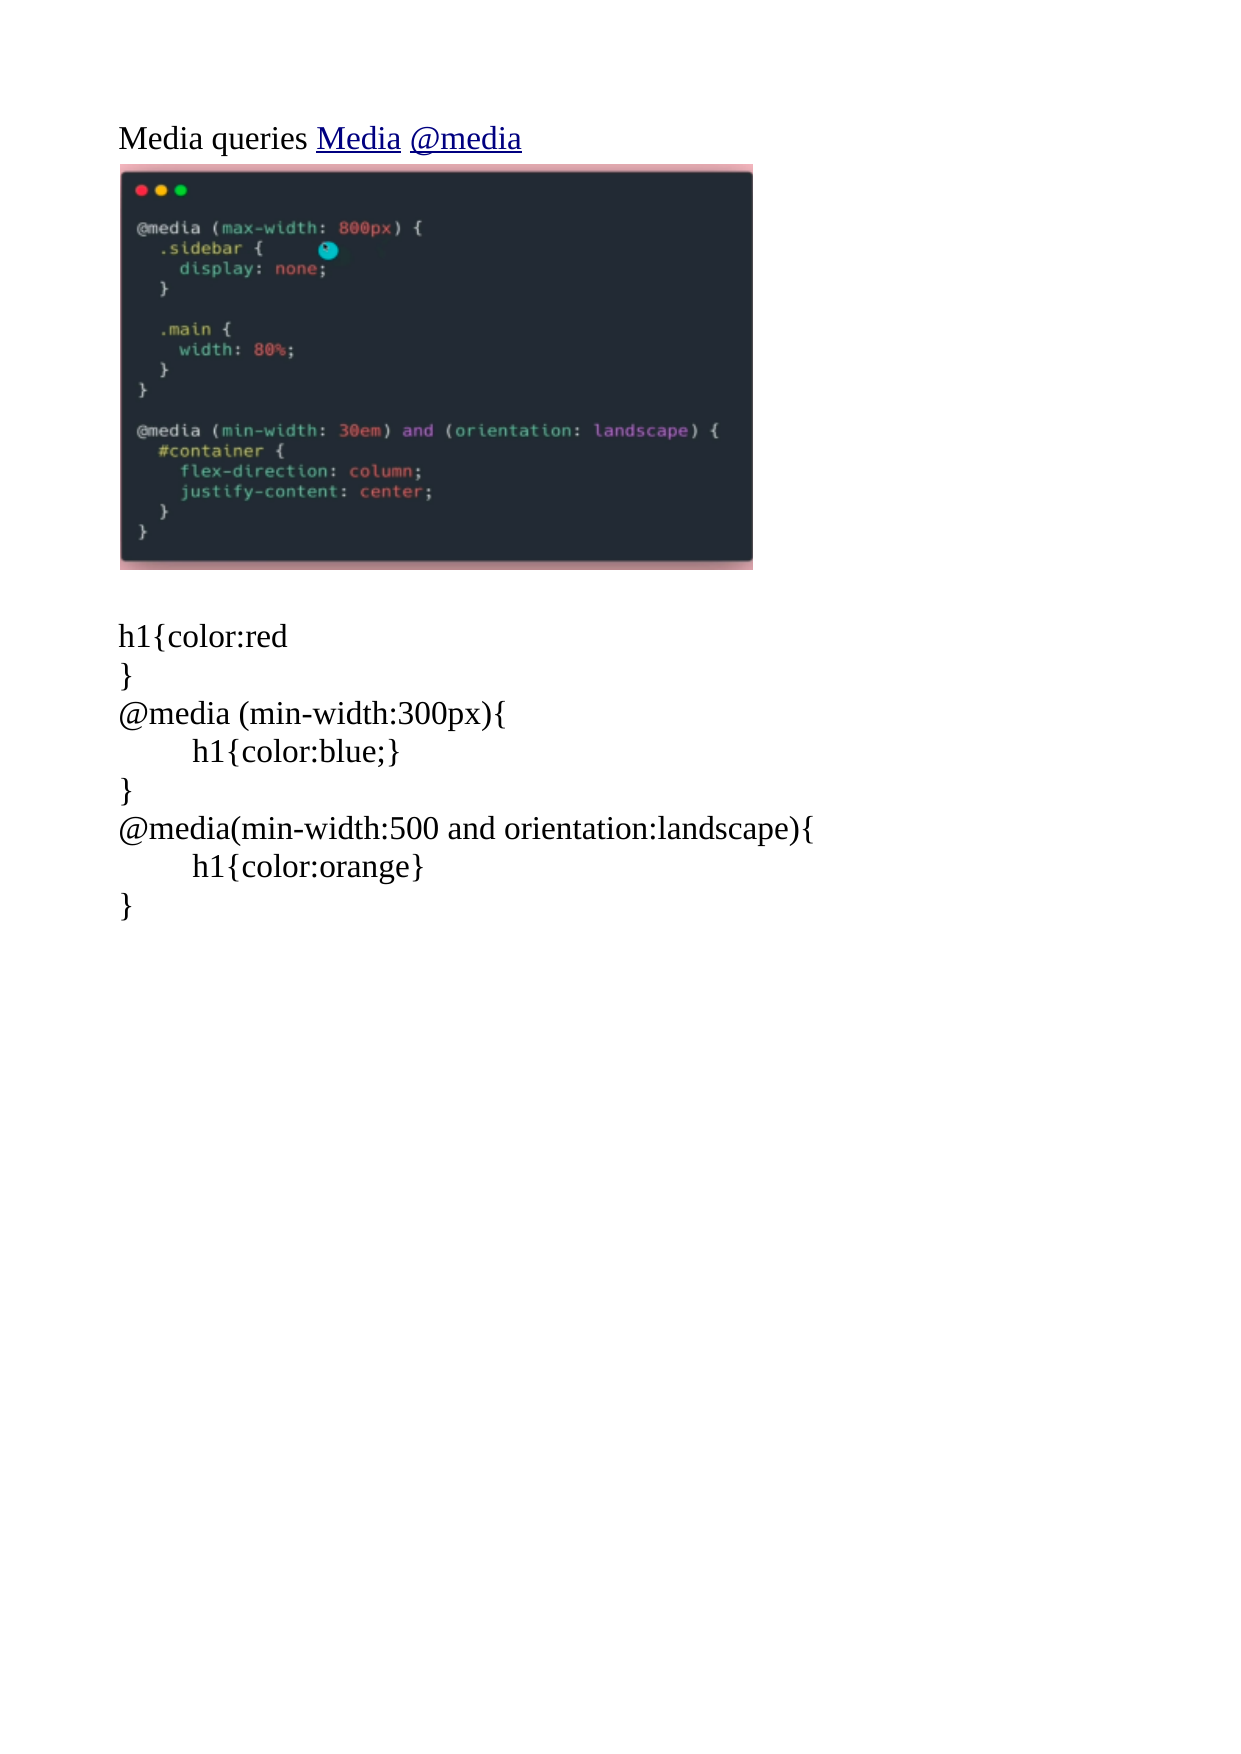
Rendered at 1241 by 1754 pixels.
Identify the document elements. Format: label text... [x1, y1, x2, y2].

text @media(min-width:500 and orientation:landscape){ [118, 808, 1122, 846]
text h1{color:orange} [118, 846, 1122, 885]
text } [118, 655, 1122, 693]
picture [120, 164, 753, 570]
text h1{color:red [118, 616, 1122, 655]
text @media (min-width:300px){ [118, 693, 1122, 731]
text } [118, 885, 1122, 923]
text Media queries Media @media [118, 118, 1122, 156]
text } [118, 770, 1122, 808]
text h1{color:blue;} [118, 731, 1122, 770]
